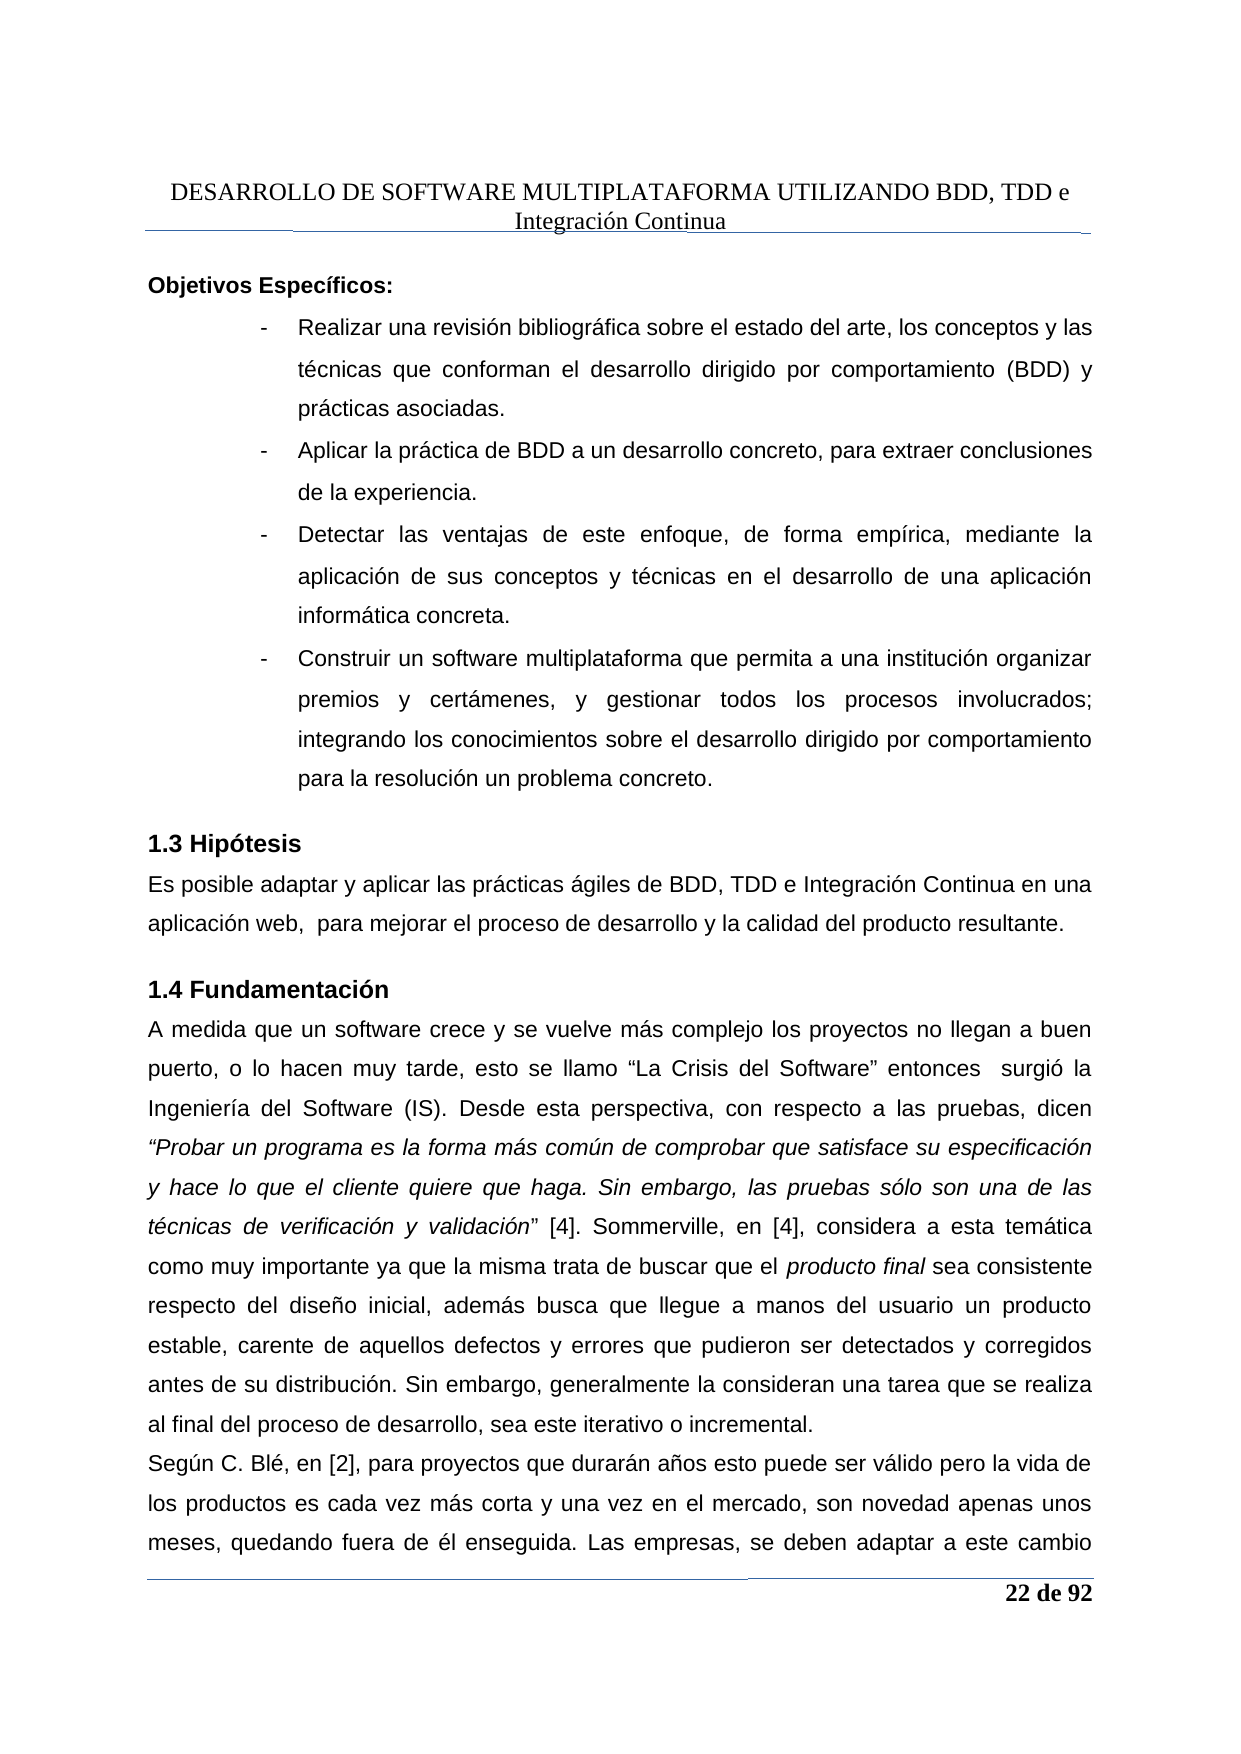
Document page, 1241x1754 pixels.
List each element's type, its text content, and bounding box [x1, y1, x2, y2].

text Según C. Blé, en [2], para proyectos que durarán años esto puede ser válido pero la vida de los productos es cada vez más corta y una vez en el mercado, son novedad apenas unos meses, quedando fuera de él enseguida. Las empresas, se deben adaptar a este cambio [148, 1450, 1093, 1556]
text Objetivos Específicos: [148, 272, 1093, 298]
subtitle 1.4 Fundamentación [148, 975, 1093, 1003]
text A medida que un software crece y se vuelve más complejo los proyectos no llegan a buen puerto, o lo hacen muy tarde, esto se llamo “La Crisis del Software” entonces surgió la Ingeniería del Software (IS). Desde esta perspectiva, con respecto a las pruebas, dicen “Probar un programa es la forma más común de comprobar que satisface su especificación y hace lo que el cliente quiere que haga. Sin embargo, las pruebas sólo son una de las técnicas de verificación y validación” [4]. Sommerville, en [4], considera a esta temática como muy importante ya que la misma trata de buscar que el producto final sea consistente respecto del diseño inicial, además busca que llegue a manos del usuario un producto estable, carente de aquellos defectos y errores que pudieron ser detectados y corregidos antes de su distribución. Sin embargo, generalmente la consideran una tarea que se realiza al final del proceso de desarrollo, sea este iterativo o incremental. [148, 1016, 1093, 1437]
text Es posible adaptar y aplicar las prácticas ágiles de BDD, TDD e Integración Continua en una aplicación web, para mejorar el proceso de desarrollo y la calidad del producto resultante. [148, 871, 1093, 937]
subtitle 1.3 Hipótesis [148, 829, 1093, 858]
list Construir un software multiplataforma que permita a una institución organizar premios y certámenes, y gestionar todos los procesos involucrados; integrando los conocimientos sobre el desarrollo dirigido por comportamiento para la resolución un problema concreto. [260, 642, 1093, 791]
list Detectar las ventajas de este enfoque, de forma empírica, mediante la aplicación de sus conceptos y técnicas en el desarrollo de una aplicación informática concreta. [260, 518, 1093, 628]
list Aplicar la práctica de BDD a un desarrollo concreto, para extraer conclusiones de la experiencia. [260, 434, 1093, 505]
list Realizar una revisión bibliográfica sobre el estado del arte, los conceptos y las técnicas que conforman el desarrollo dirigido por comportamiento (BDD) y prácticas asociadas. [260, 311, 1093, 421]
